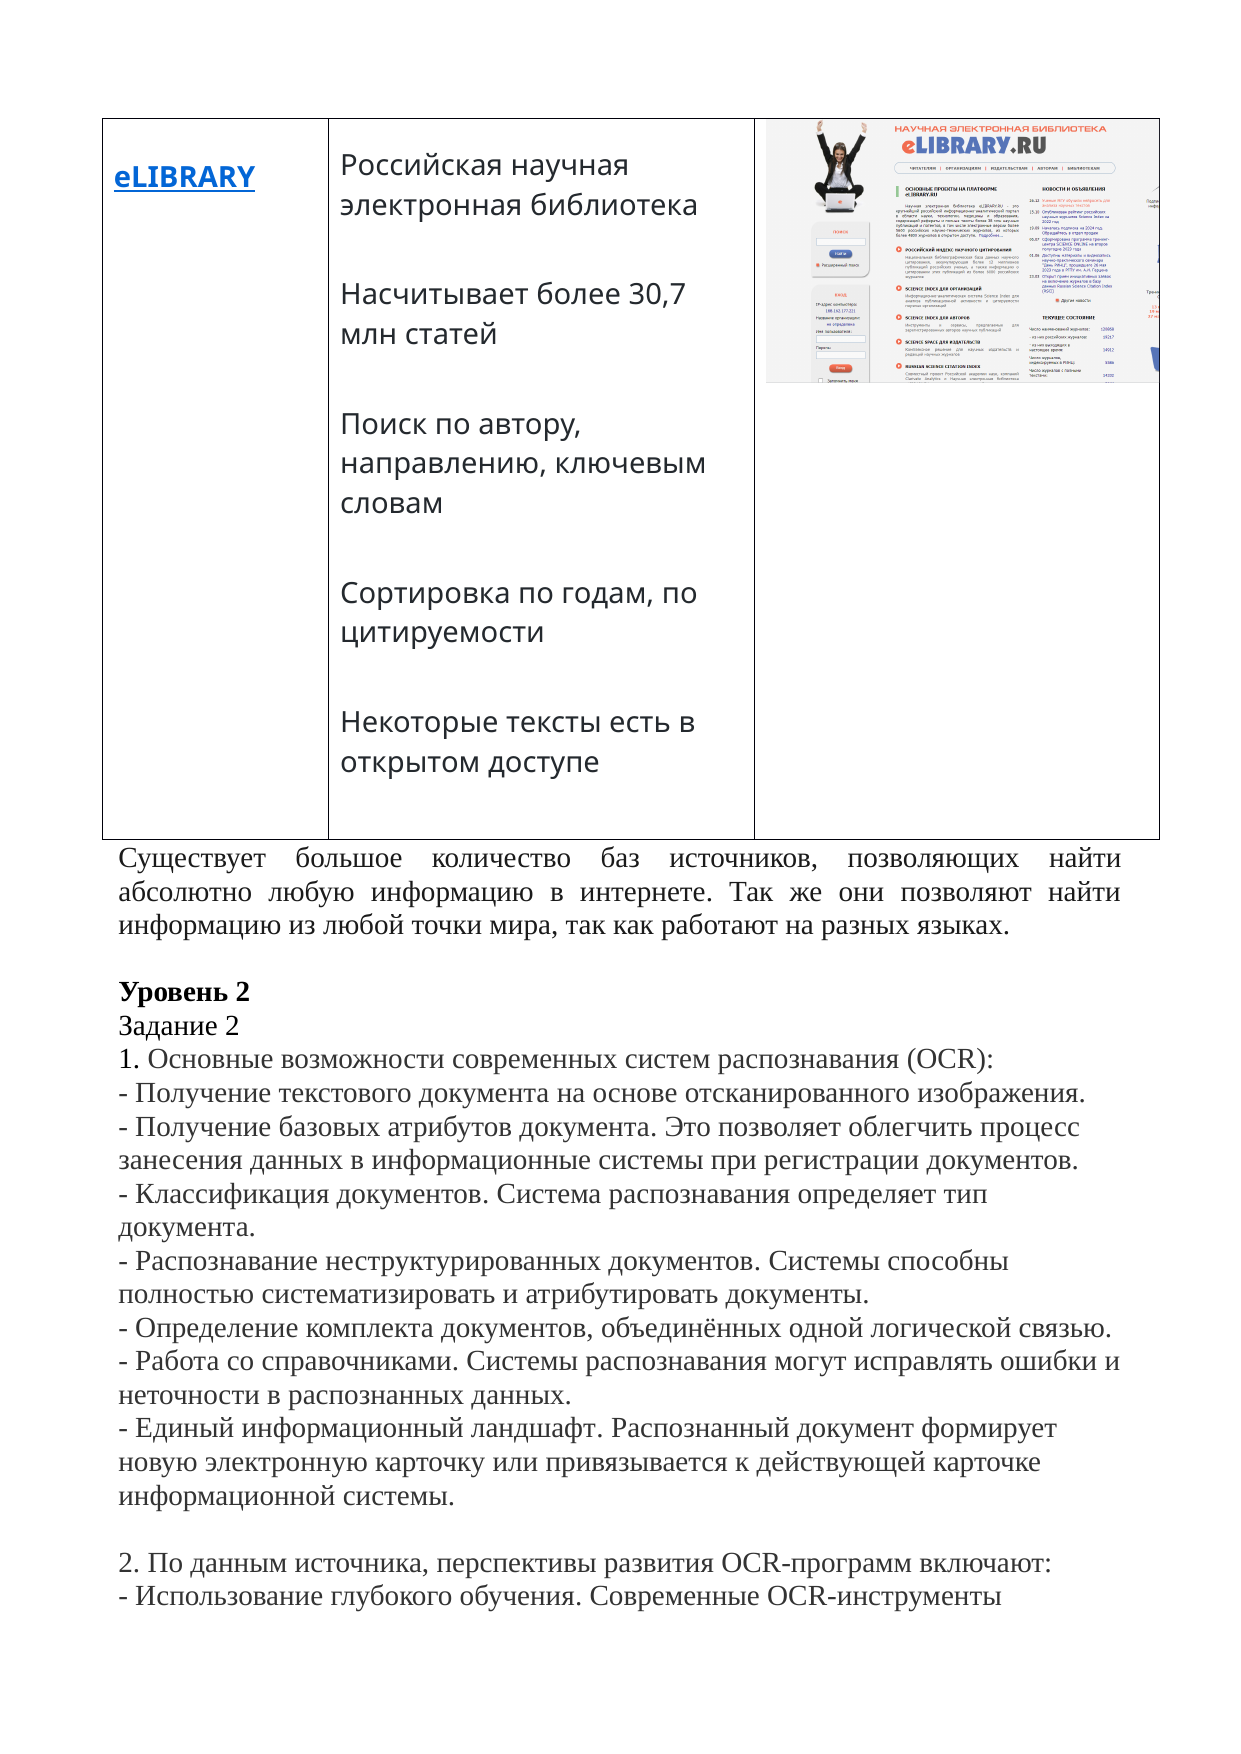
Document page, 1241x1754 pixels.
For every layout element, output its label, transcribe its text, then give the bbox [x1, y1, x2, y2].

table_cell Российская научная электронная библиотека Насчитывает более 30,7 млн статей Поиск по автору, направлению, ключевым словам Сортировка по годам, по цитируемости Некоторые тексты есть в открытом доступе [329, 119, 754, 839]
text - Получение базовых атрибутов документа. Это позволяет облегчить процесс занесения данных в информационные системы при регистрации документов. [118, 1109, 1122, 1176]
picture [766, 119, 1160, 383]
text - Единый информационный ландшафт. Распознанный документ формирует новую электронную карточку или привязывается к действующей карточке информационной системы. [118, 1411, 1122, 1511]
text Задание 2 [118, 1008, 1122, 1042]
text Уровень 2 [118, 974, 1122, 1008]
text - Работа со справочниками. Системы распознавания могут исправлять ошибки и неточности в распознанных данных. [118, 1343, 1122, 1411]
text Существует большое количество баз источников, позволяющих найти абсолютно любую информацию в интернете. Так же они позволяют найти информацию из любой точки мира, так как работают на разных языках. [118, 840, 1122, 941]
text - Использование глубокого обучения. Современные OCR-инструменты [118, 1578, 1122, 1612]
table_cell eLIBRARY [103, 119, 328, 839]
text - Распознавание неструктурированных документов. Системы способны полностью систематизировать и атрибутировать документы. [118, 1243, 1122, 1310]
table_cell [755, 119, 1159, 839]
text - Классификация документов. Система распознавания определяет тип документа. [118, 1176, 1122, 1243]
text 1. Основные возможности современных систем распознавания (OCR): [118, 1042, 1122, 1075]
text - Получение текстового документа на основе отсканированного изображения. [118, 1075, 1122, 1109]
text - Определение комплекта документов, объединённых одной логической связью. [118, 1310, 1122, 1343]
text 2. По данным источника, перспективы развития OCR-программ включают: [118, 1545, 1122, 1578]
